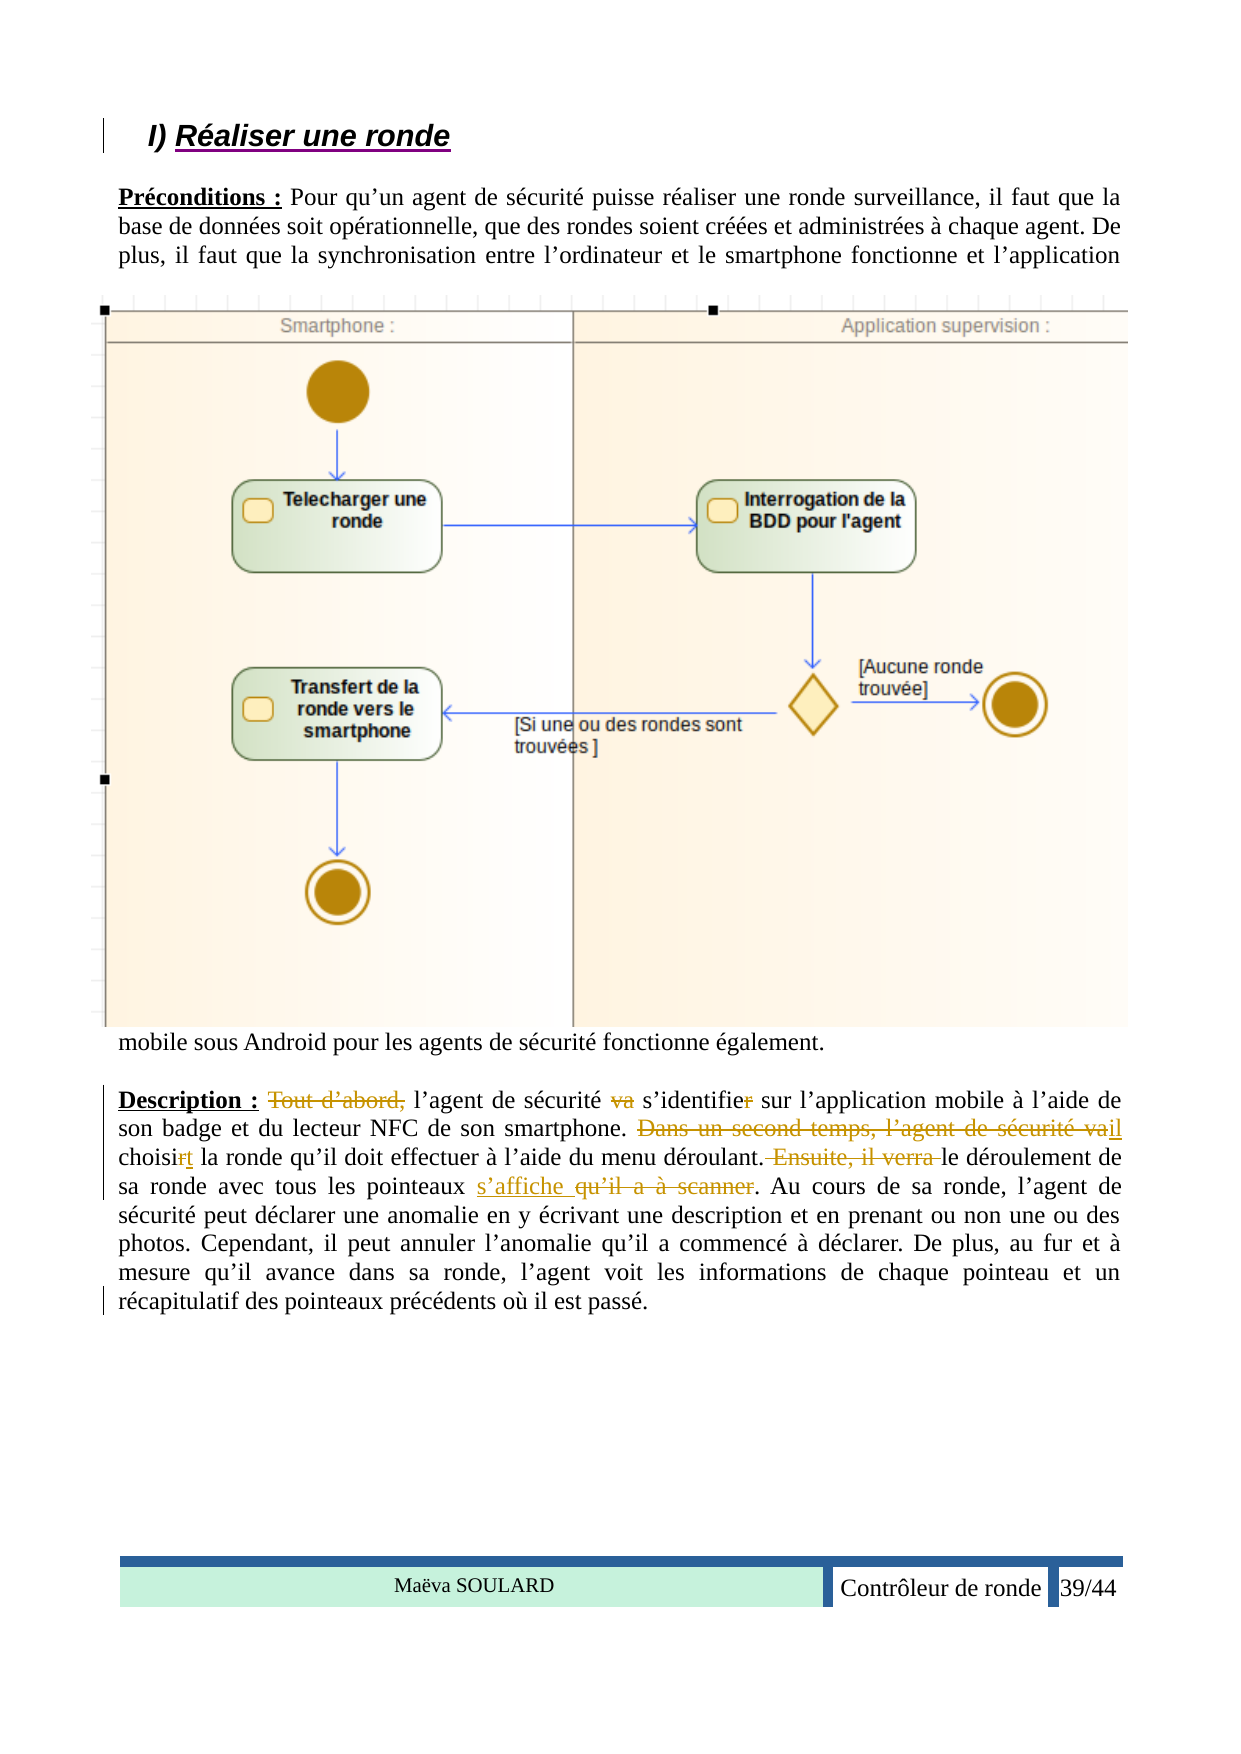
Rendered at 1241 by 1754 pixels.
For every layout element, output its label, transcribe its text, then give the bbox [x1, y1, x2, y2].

text Description : l’agent de sécurité s’identifie sur l’application mobile à l’aide de son badge et du lecteur NFC de son smartphone. il choisit la ronde qu’il doit effectuer à l’aide du menu déroulant.le déroulement de sa ronde avec tous les pointeaux s’affiche . Au cours de sa ronde, l’agent de sécurité peut déclarer une anomalie en y écrivant une description et en prenant ou non une ou des photos. Cependant, il peut annuler l’anomalie qu’il a commencé à déclarer. De plus, au fur et à mesure qu’il avance dans sa ronde, l’agent voit les informations de chaque pointeau et un récapitulatif des pointeaux précédents où il est passé. [118, 1085, 1122, 1315]
picture [91, 295, 1128, 1027]
subtitle Réaliser une ronde [118, 118, 1122, 153]
text mobile sous Android pour les agents de sécurité fonctionne également. [118, 1027, 1122, 1056]
text Préconditions : Pour qu’un agent de sécurité puisse réaliser une ronde surveillance, il faut que la base de données soit opérationnelle, que des rondes soient créées et administrées à chaque agent. De plus, il faut que la synchronisation entre l’ordinateur et le smartphone fonctionne et l’application [118, 182, 1122, 295]
